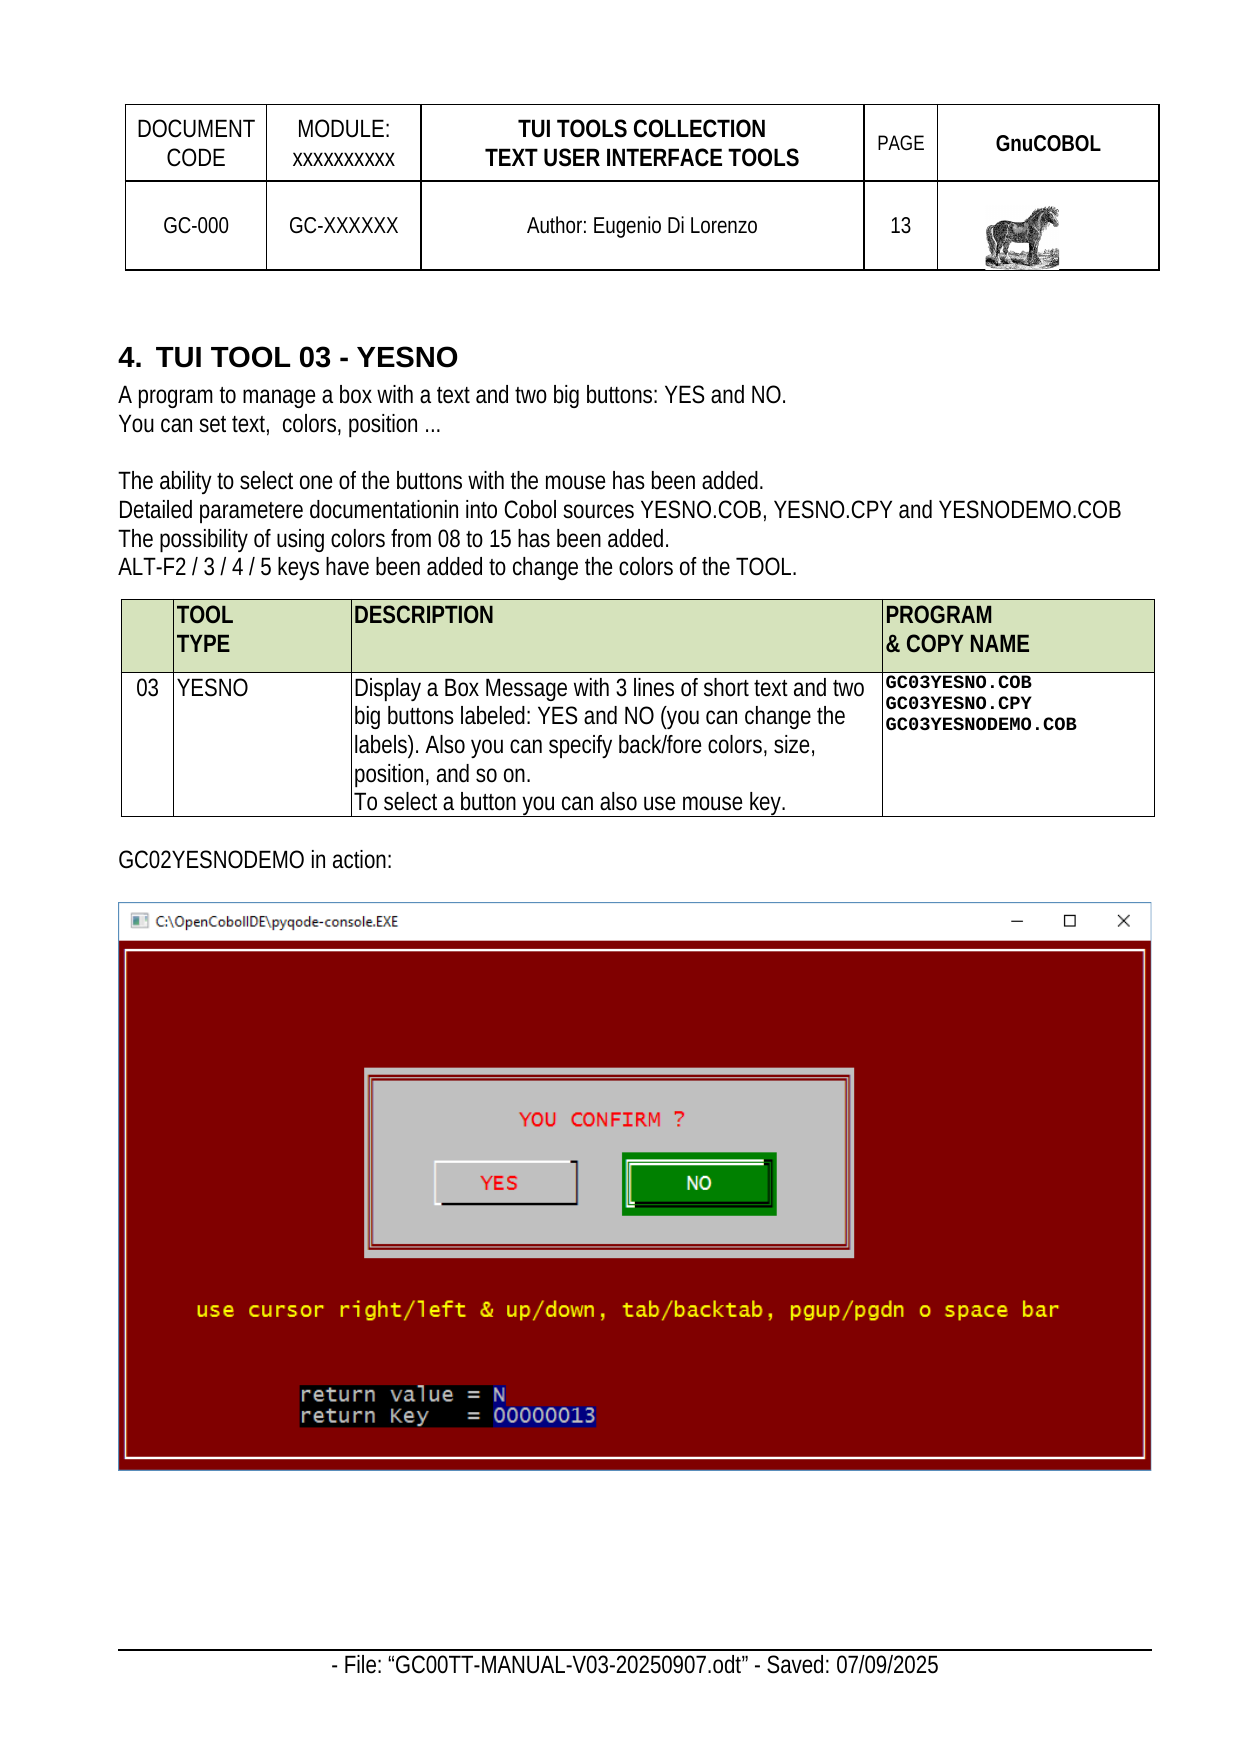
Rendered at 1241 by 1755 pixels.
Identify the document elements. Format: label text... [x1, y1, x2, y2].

table_header [122, 600, 173, 672]
text A program to manage a box with a text and two big buttons: YES and NO. You can set text, colors, position ... [118, 380, 1152, 466]
subtitle TUI TOOL 03 - YESNO [118, 341, 1152, 374]
table_cell YESNO [174, 673, 351, 816]
table_cell Display a Box Message with 3 lines of short text and two big buttons labeled: YES and NO (you can change the labels). Also you can specify back/fore colors, size, position, and so on. To select a button you can also use mouse key. [352, 673, 882, 816]
table_cell 03 [122, 673, 173, 816]
text The ability to select one of the buttons with the mouse has been added. [118, 466, 1152, 495]
table_header DESCRIPTION [352, 600, 882, 672]
table_cell GC03YESNO.COB GC03YESNO.CPY GC03YESNODEMO.COB [883, 673, 1154, 816]
text GC02YESNODEMO in action: [118, 846, 1152, 874]
text Detailed parametere documentationin into Cobol sources YESNO.COB, YESNO.CPY and YESNODEMO.COB The possibility of using colors from 08 to 15 has been added. ALT-F2 / 3 / 4 / 5 keys have been added to change the colors of the TOOL. [118, 495, 1152, 581]
table_header PROGRAM & COPY NAME [883, 600, 1154, 672]
table_header TOOL TYPE [174, 600, 351, 672]
